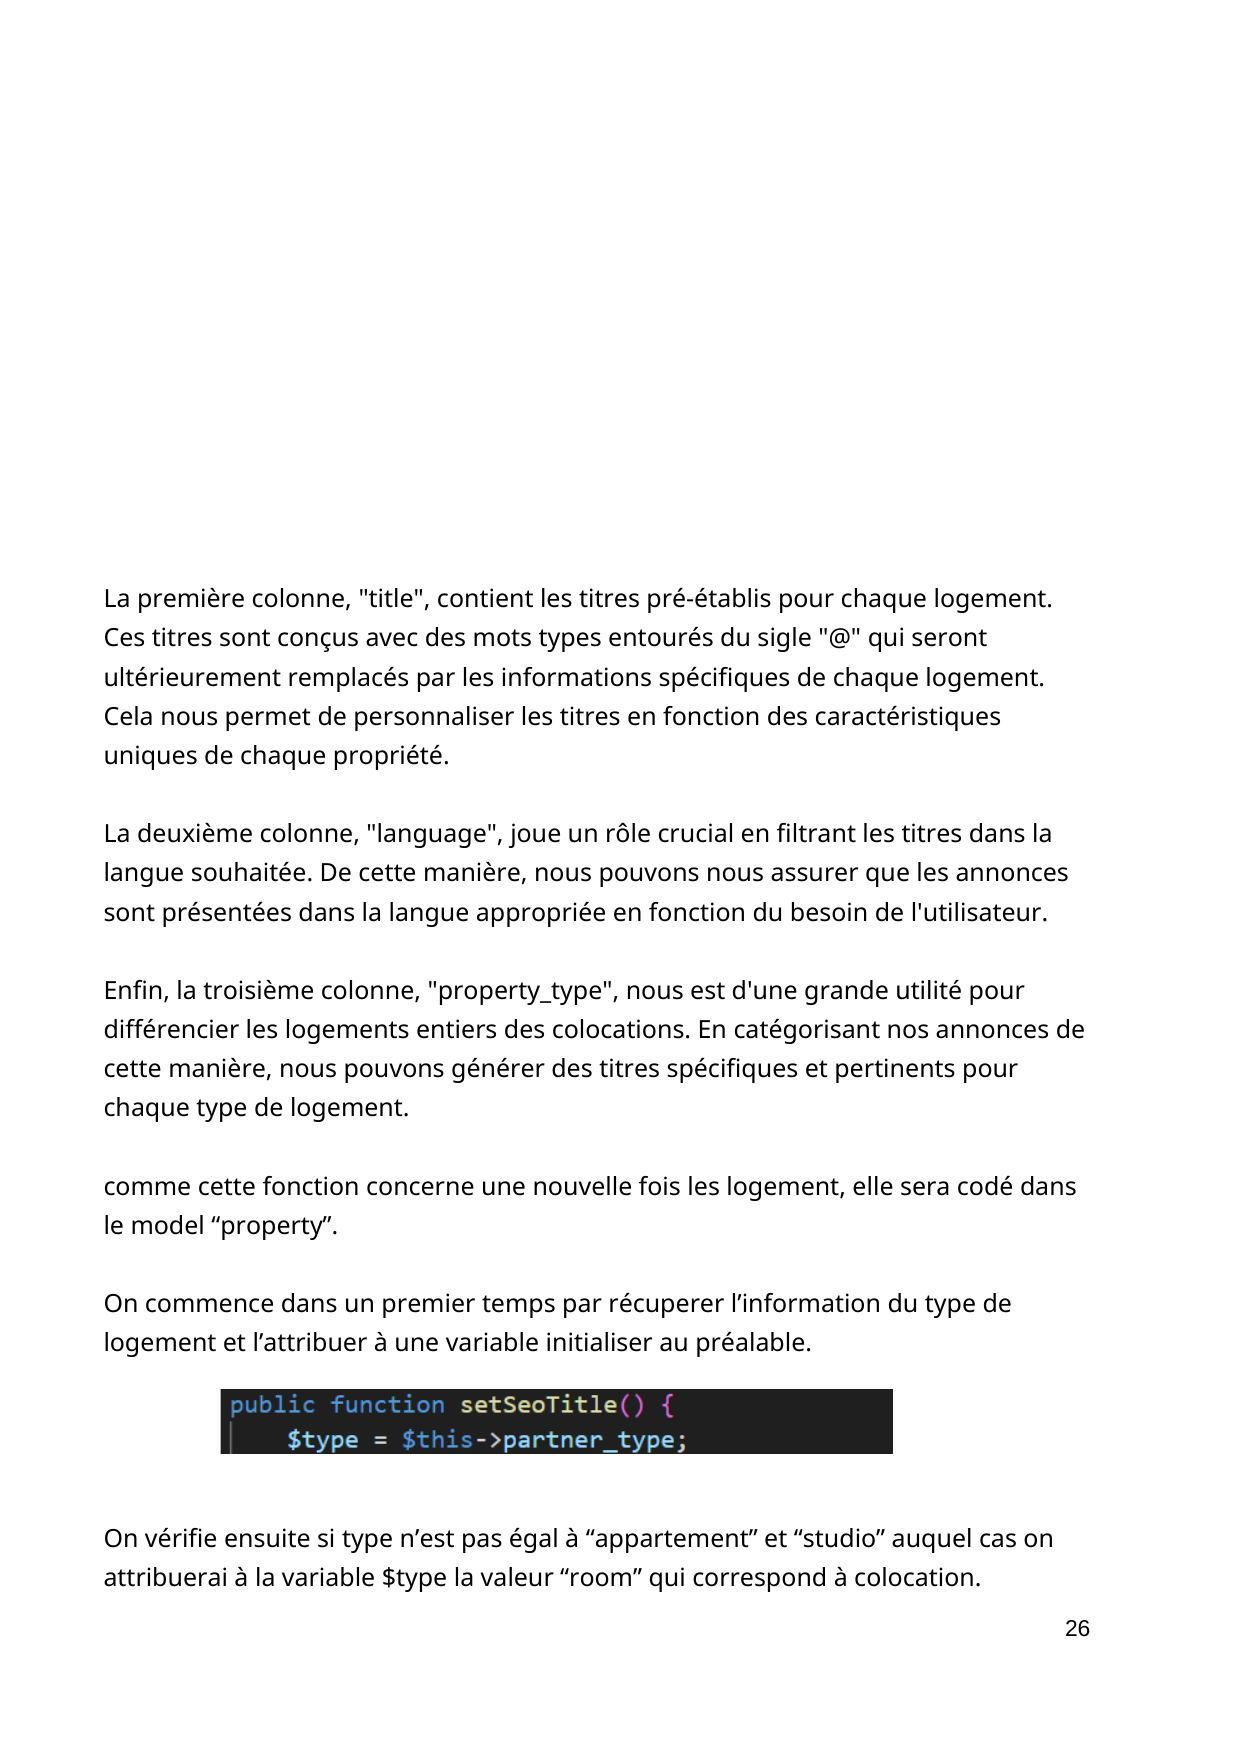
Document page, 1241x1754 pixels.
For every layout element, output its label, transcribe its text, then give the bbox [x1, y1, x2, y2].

picture [220, 1389, 893, 1454]
text La deuxième colonne, "language", joue un rôle crucial en filtrant les titres dans la langue souhaitée. De cette manière, nous pouvons nous assurer que les annonces sont présentées dans la langue appropriée en fonction du besoin de l'utilisateur. [103, 816, 1090, 928]
text La première colonne, "title", contient les titres pré-établis pour chaque logement. Ces titres sont conçus avec des mots types entourés du sigle "@" qui seront ultérieurement remplacés par les informations spécifiques de chaque logement. Cela nous permet de personnaliser les titres en fonction des caractéristiques uniques de chaque propriété. [103, 581, 1090, 772]
text Enfin, la troisième colonne, "property_type", nous est d'une grande utilité pour différencier les logements entiers des colocations. En catégorisant nos annonces de cette manière, nous pouvons générer des titres spécifiques et pertinents pour chaque type de logement. [103, 972, 1090, 1124]
text On commence dans un premier temps par récuperer l’information du type de logement et l’attribuer à une variable initialiser au préalable. [103, 1286, 1090, 1359]
text On vérifie ensuite si type n’est pas égal à “appartement” et “studio” auquel cas on attribuerai à la variable $type la valeur “room” qui correspond à colocation. [103, 1521, 1090, 1594]
text comme cette fonction concerne une nouvelle fois les logement, elle sera codé dans le model “property”. [103, 1168, 1090, 1242]
